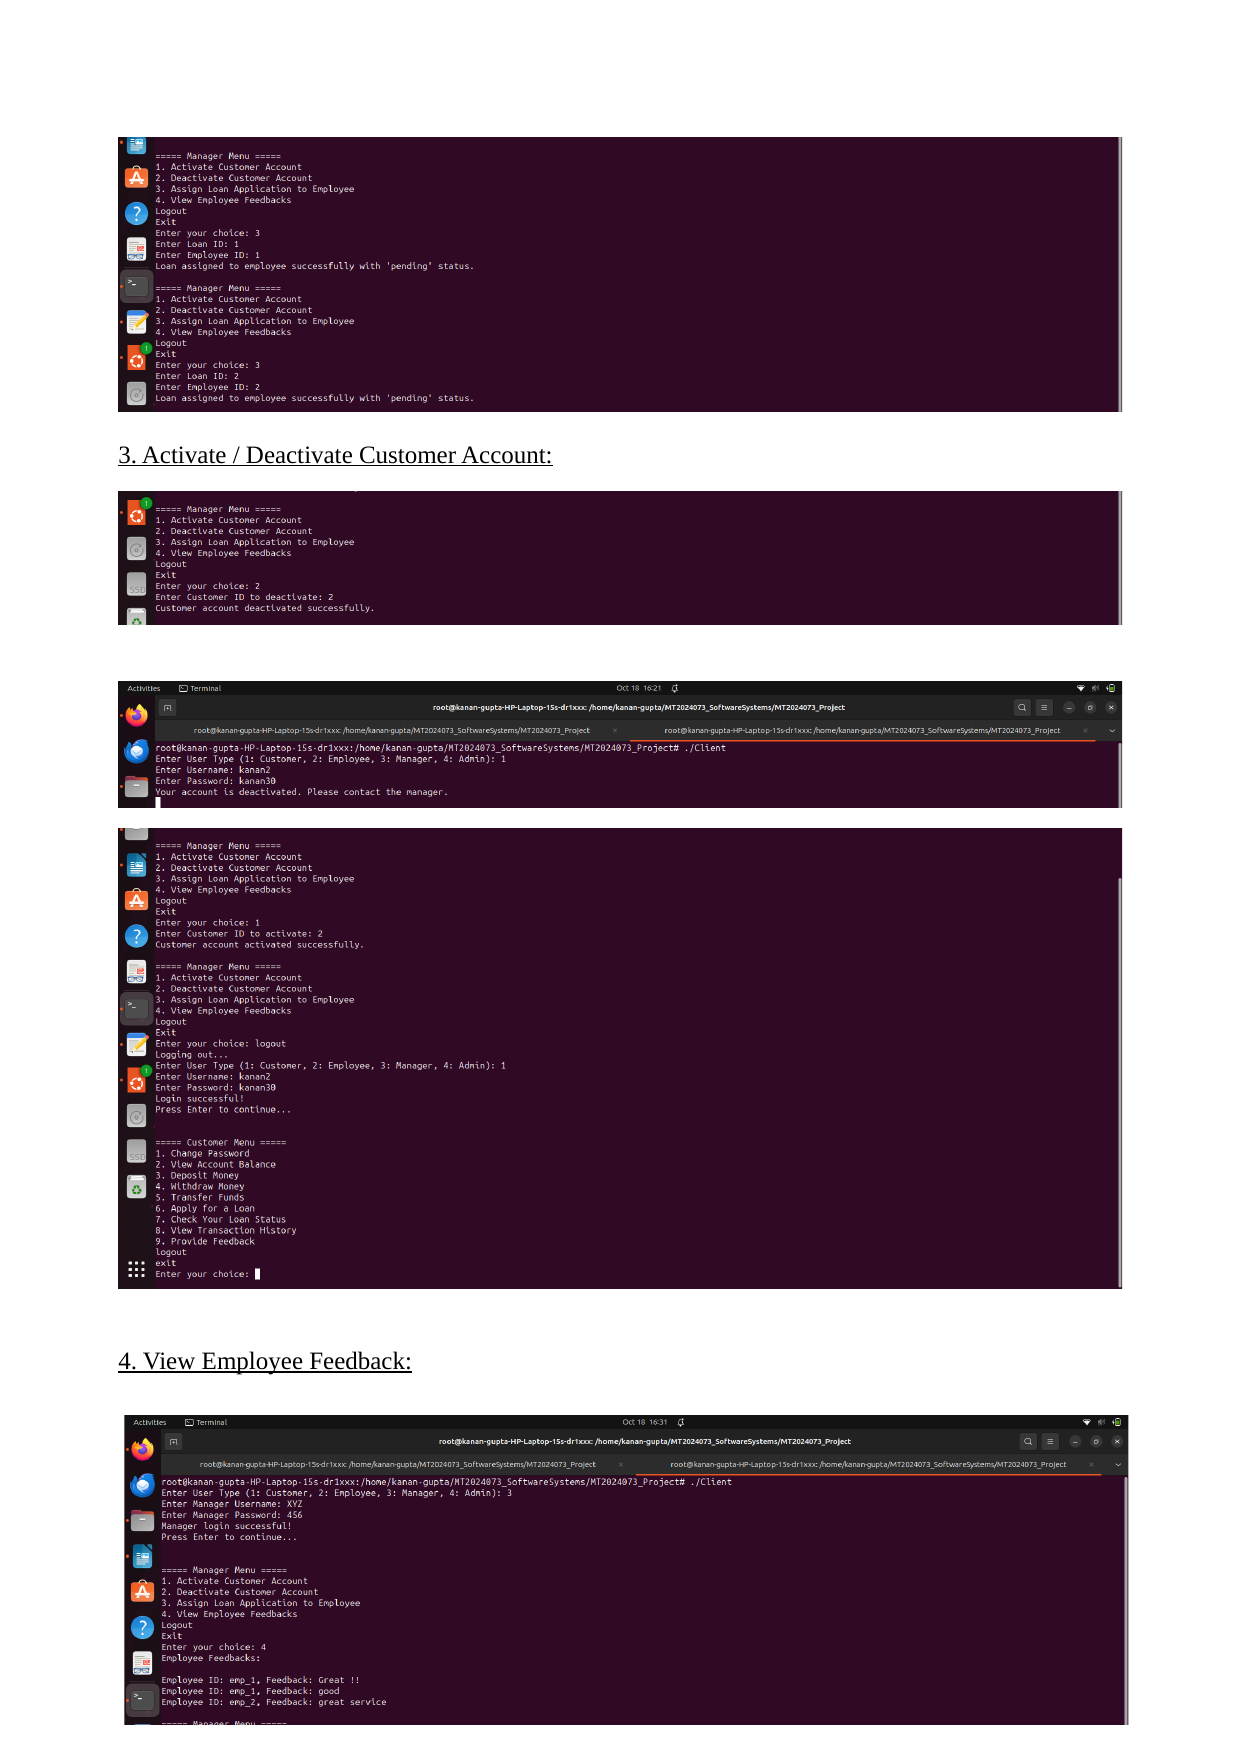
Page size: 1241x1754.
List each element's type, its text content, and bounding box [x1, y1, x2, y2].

picture [124, 1415, 1129, 1725]
text 4. View Employee Feedback: [118, 1346, 1122, 1375]
text [118, 118, 1122, 137]
text 3. Activate / Deactivate Customer Account: [118, 412, 1122, 469]
picture [118, 137, 1123, 412]
picture [118, 828, 1123, 1289]
picture [118, 546, 1123, 625]
